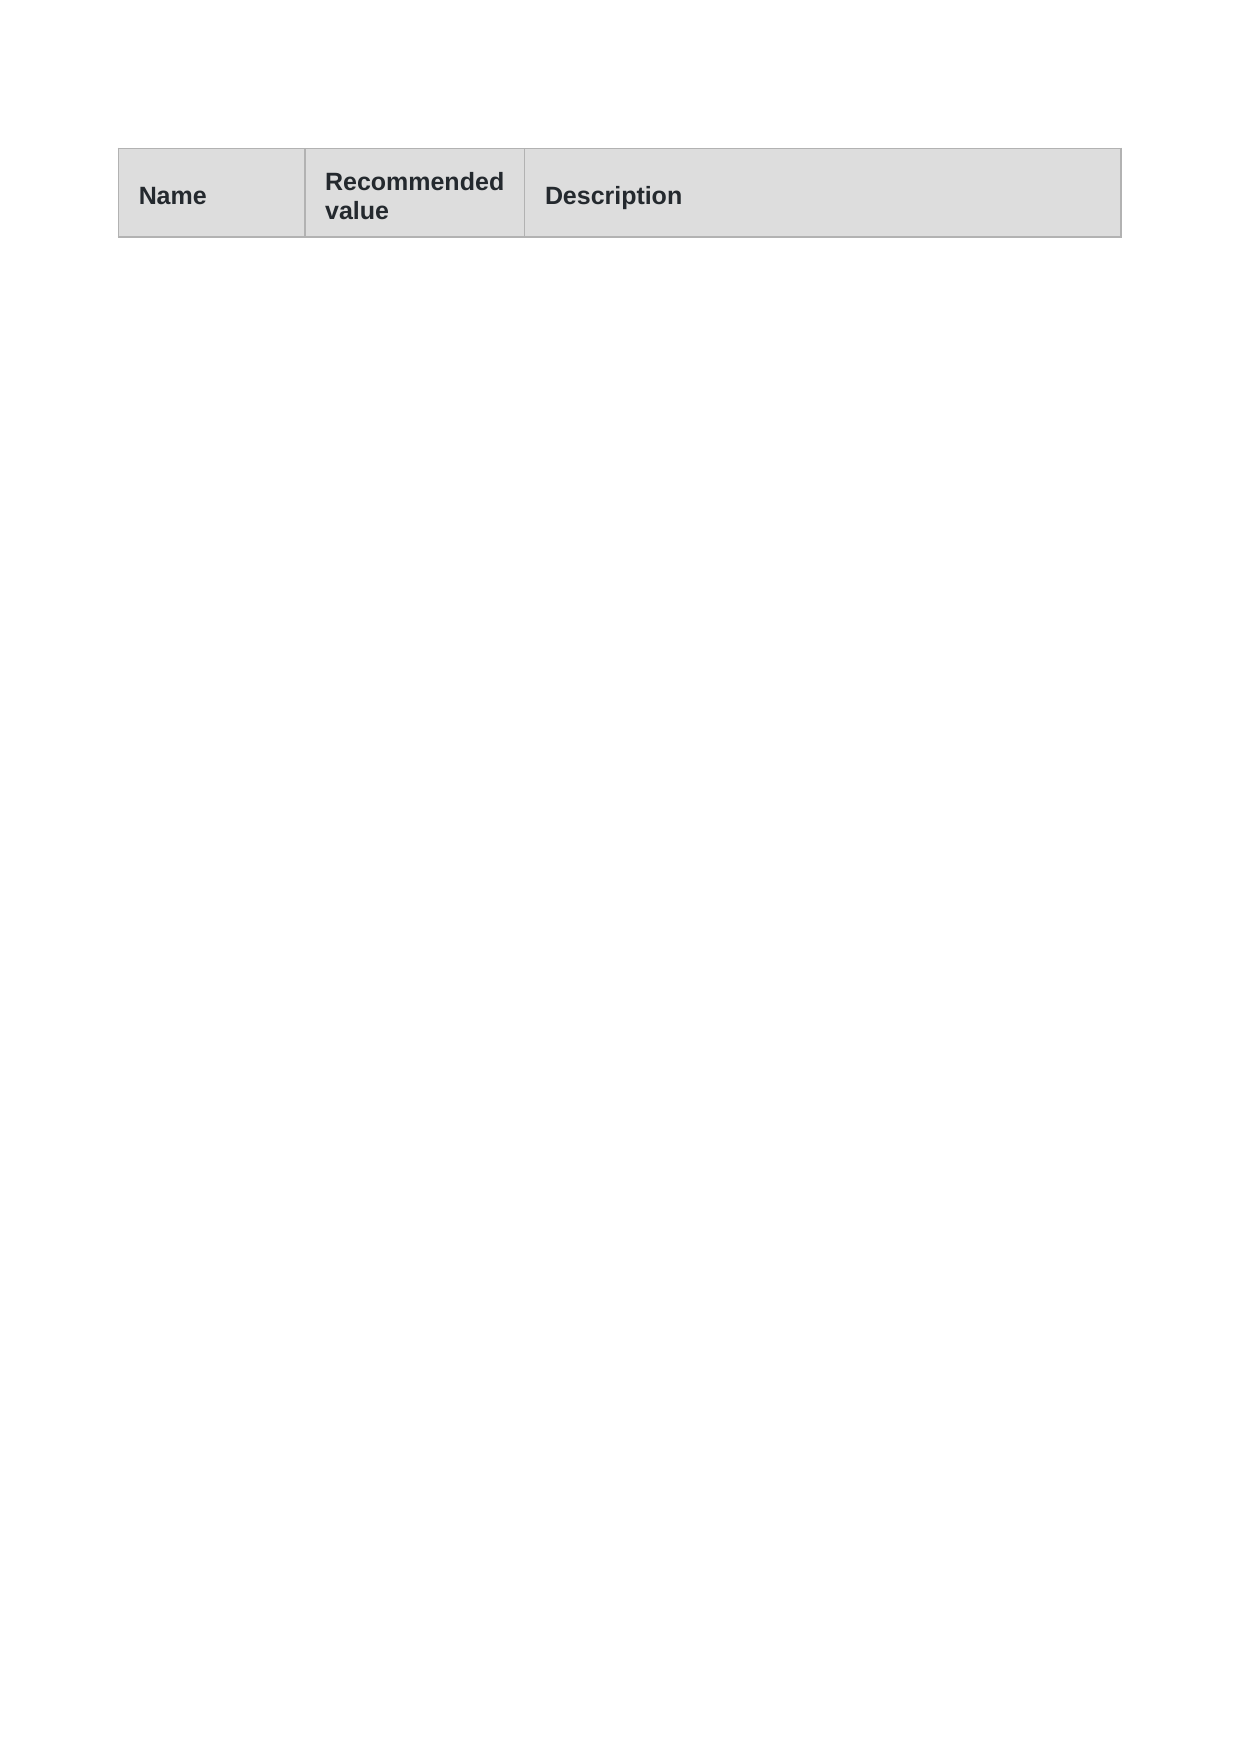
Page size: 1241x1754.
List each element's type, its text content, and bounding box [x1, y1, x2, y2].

table_header Recommended value [306, 149, 524, 236]
table_header Description [525, 149, 1120, 236]
table_header Name [119, 149, 304, 236]
